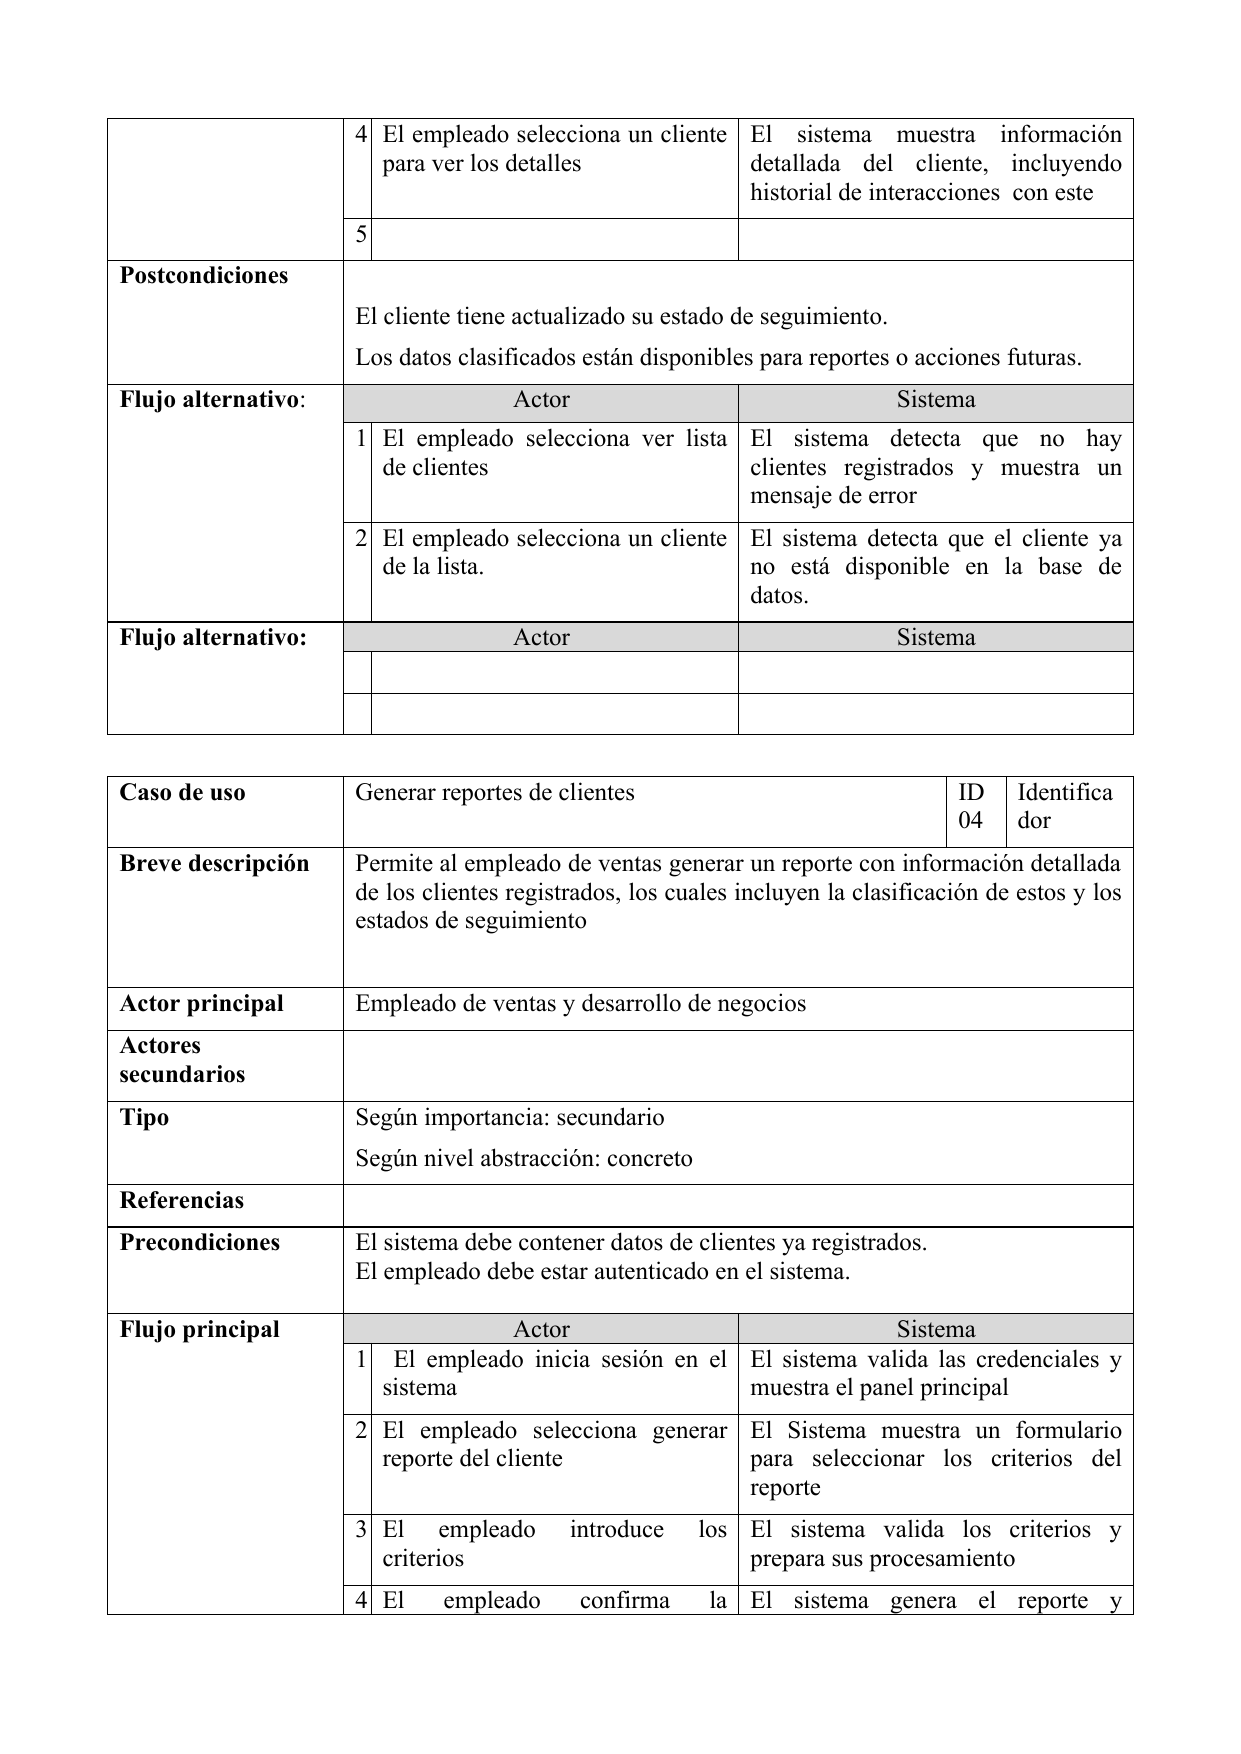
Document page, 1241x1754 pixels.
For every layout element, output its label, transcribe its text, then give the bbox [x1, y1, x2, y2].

table_cell Sistema [739, 623, 1133, 651]
table_cell El empleado confirma la [372, 1586, 738, 1614]
table_cell El empleado selecciona generar reporte del cliente [372, 1415, 738, 1513]
table_cell 1 [344, 1344, 371, 1414]
table_cell [372, 219, 738, 259]
table_cell Postcondiciones [108, 261, 343, 383]
table_cell El sistema detecta que no hay clientes registrados y muestra un mensaje de error [739, 423, 1133, 522]
table_cell Empleado de ventas y desarrollo de negocios [344, 988, 1133, 1029]
table_cell 5 [344, 219, 371, 259]
table_cell El empleado inicia sesión en el sistema [372, 1344, 738, 1414]
table_header ID04 [947, 777, 1006, 847]
table_cell Flujo alternativo: [108, 385, 343, 621]
table_cell Actor [344, 385, 738, 422]
table_cell Sistema [739, 1314, 1133, 1343]
table_cell Referencias [108, 1185, 343, 1226]
table_cell [344, 694, 371, 734]
table_cell Actor [344, 1314, 738, 1343]
table_cell Breve descripción [108, 848, 343, 987]
table_cell 4 [344, 1586, 371, 1614]
table_cell El Sistema muestra un formulario para seleccionar los criterios del reporte [739, 1415, 1133, 1513]
table_cell Tipo [108, 1102, 343, 1184]
table_cell [344, 1185, 1133, 1226]
table_cell Según importancia: secundario Según nivel abstracción: concreto [344, 1102, 1133, 1184]
table_cell El cliente tiene actualizado su estado de seguimiento. Los datos clasificados están disponibles para reportes o acciones futuras. [344, 261, 1133, 383]
table_cell [344, 652, 371, 693]
table_cell Precondiciones [108, 1228, 343, 1313]
table_cell 4 [344, 119, 371, 218]
table_cell Sistema [739, 385, 1133, 422]
table_cell El empleado introduce los criterios [372, 1515, 738, 1584]
table_cell [739, 219, 1133, 259]
table_cell Actor [344, 623, 738, 651]
table_cell El sistema valida los criterios y prepara sus procesamiento [739, 1515, 1133, 1584]
table_header Generar reportes de clientes [344, 777, 946, 847]
table_cell 2 [344, 523, 371, 621]
table_cell 1 [344, 423, 371, 522]
table_header Caso de uso [108, 777, 343, 847]
table_cell 2 [344, 1415, 371, 1513]
table_cell 3 [344, 1515, 371, 1584]
table_cell Flujo principal [108, 1314, 343, 1614]
table_cell El sistema valida las credenciales y muestra el panel principal [739, 1344, 1133, 1414]
table_cell El empleado selecciona un cliente de la lista. [372, 523, 738, 621]
table_cell El empleado selecciona ver lista de clientes [372, 423, 738, 522]
table_cell El sistema genera el reporte y [739, 1586, 1133, 1614]
table_cell Permite al empleado de ventas generar un reporte con información detallada de los clientes registrados, los cuales incluyen la clasificación de estos y los estados de seguimiento [344, 848, 1133, 987]
table_cell El sistema debe contener datos de clientes ya registrados. El empleado debe estar autenticado en el sistema. [344, 1228, 1133, 1313]
table_cell [372, 652, 738, 693]
table_cell El sistema detecta que el cliente ya no está disponible en la base de datos. [739, 523, 1133, 621]
table_cell El empleado selecciona un cliente para ver los detalles [372, 119, 738, 218]
table_cell [739, 652, 1133, 693]
table_cell [372, 694, 738, 734]
table_cell El sistema muestra información detallada del cliente, incluyendo historial de interacciones con este [739, 119, 1133, 218]
table_cell Flujo alternativo: [108, 623, 343, 734]
table_cell [344, 1031, 1133, 1101]
table_cell Actor principal [108, 988, 343, 1029]
table_cell [739, 694, 1133, 734]
table_cell Actores secundarios [108, 1031, 343, 1101]
table_header Identificador [1007, 777, 1133, 847]
